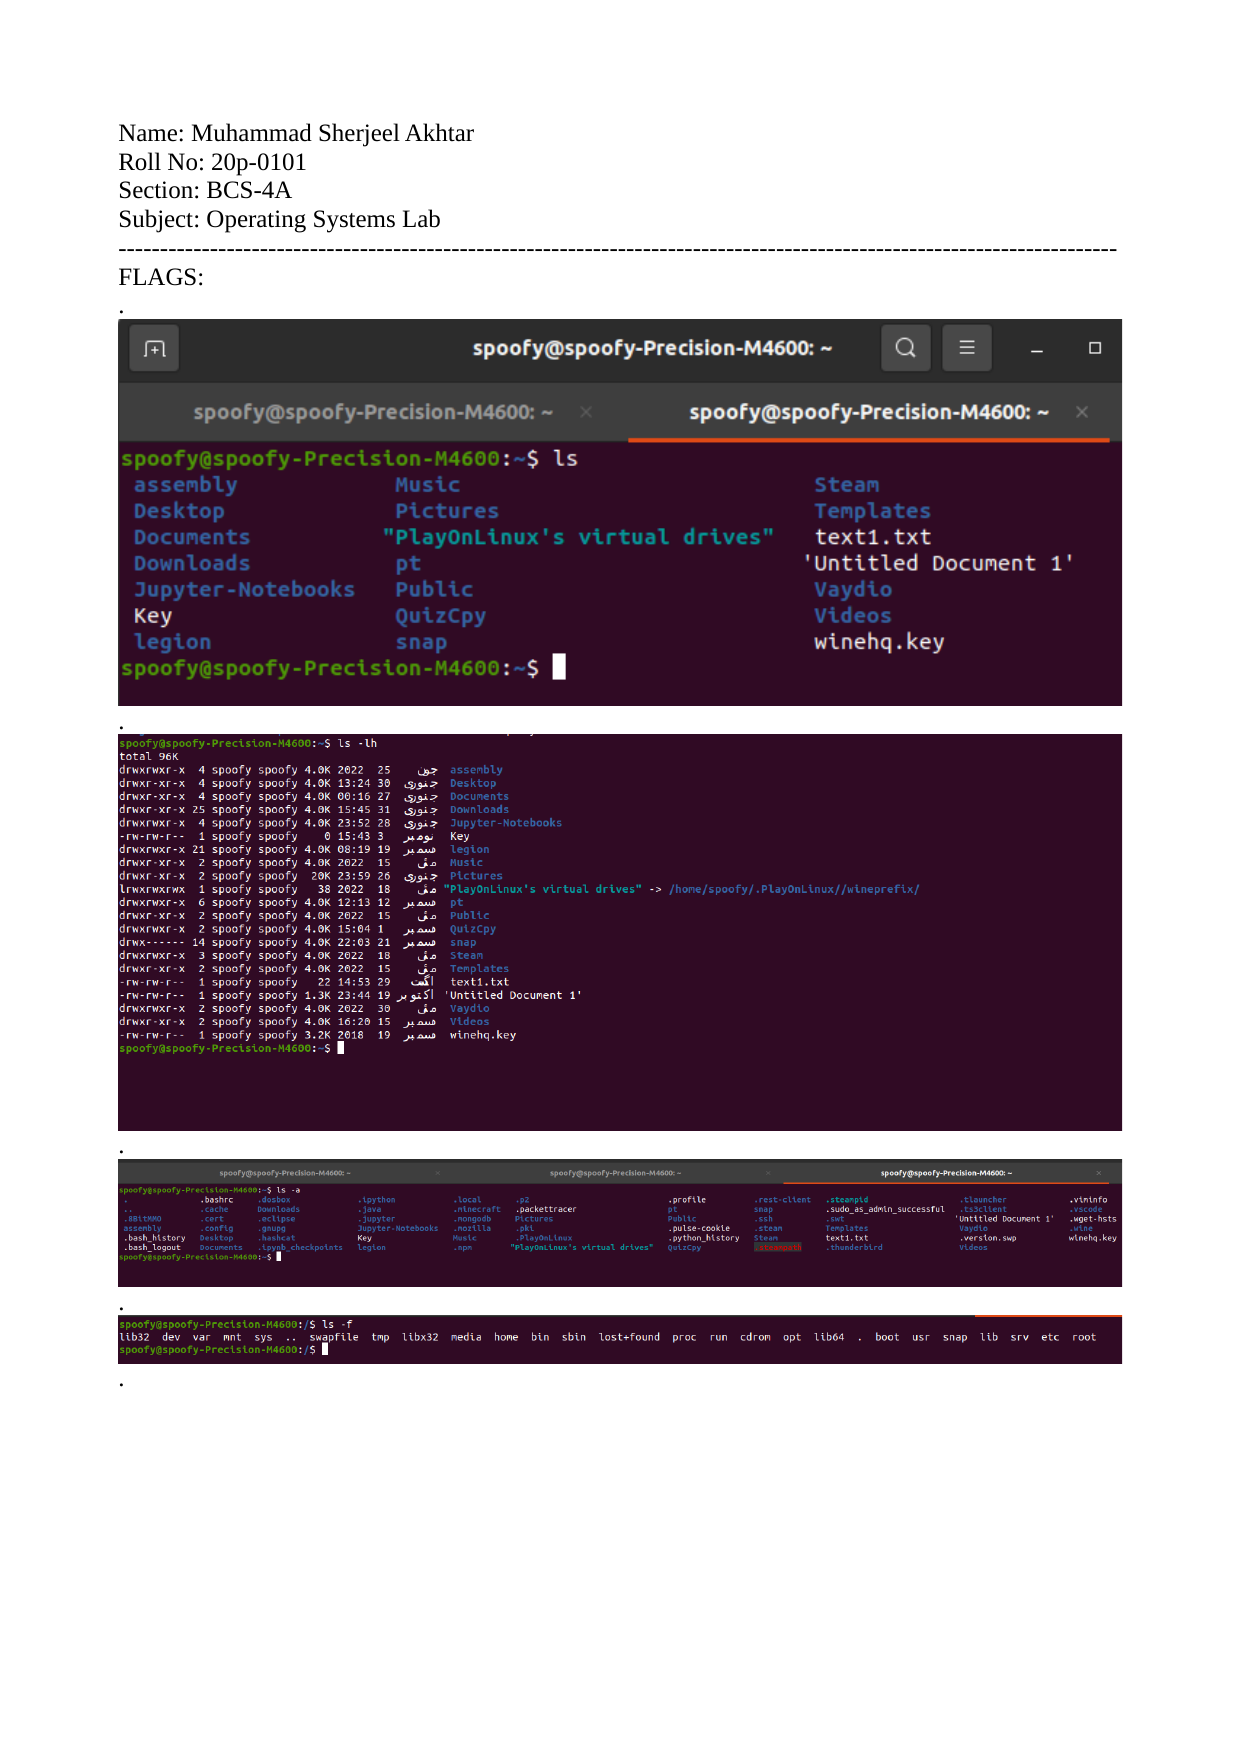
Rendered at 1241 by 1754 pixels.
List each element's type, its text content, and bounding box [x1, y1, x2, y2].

text Section: BCS-4A [118, 176, 1122, 204]
text Subject: Operating Systems Lab [118, 204, 1122, 233]
picture [118, 319, 1123, 706]
picture [118, 1315, 1123, 1364]
text . [118, 1131, 1122, 1159]
text ------------------------------------------------------------------------------------------------------------------------ [118, 233, 1122, 262]
text . [118, 1364, 1122, 1392]
text Roll No: 20p-0101 [118, 147, 1122, 176]
text FLAGS: [118, 262, 1122, 291]
text . [118, 291, 1122, 319]
picture [118, 734, 1123, 1131]
text . [118, 1287, 1122, 1315]
text . [118, 706, 1122, 734]
picture [118, 1159, 1123, 1287]
text Name: Muhammad Sherjeel Akhtar [118, 118, 1122, 147]
